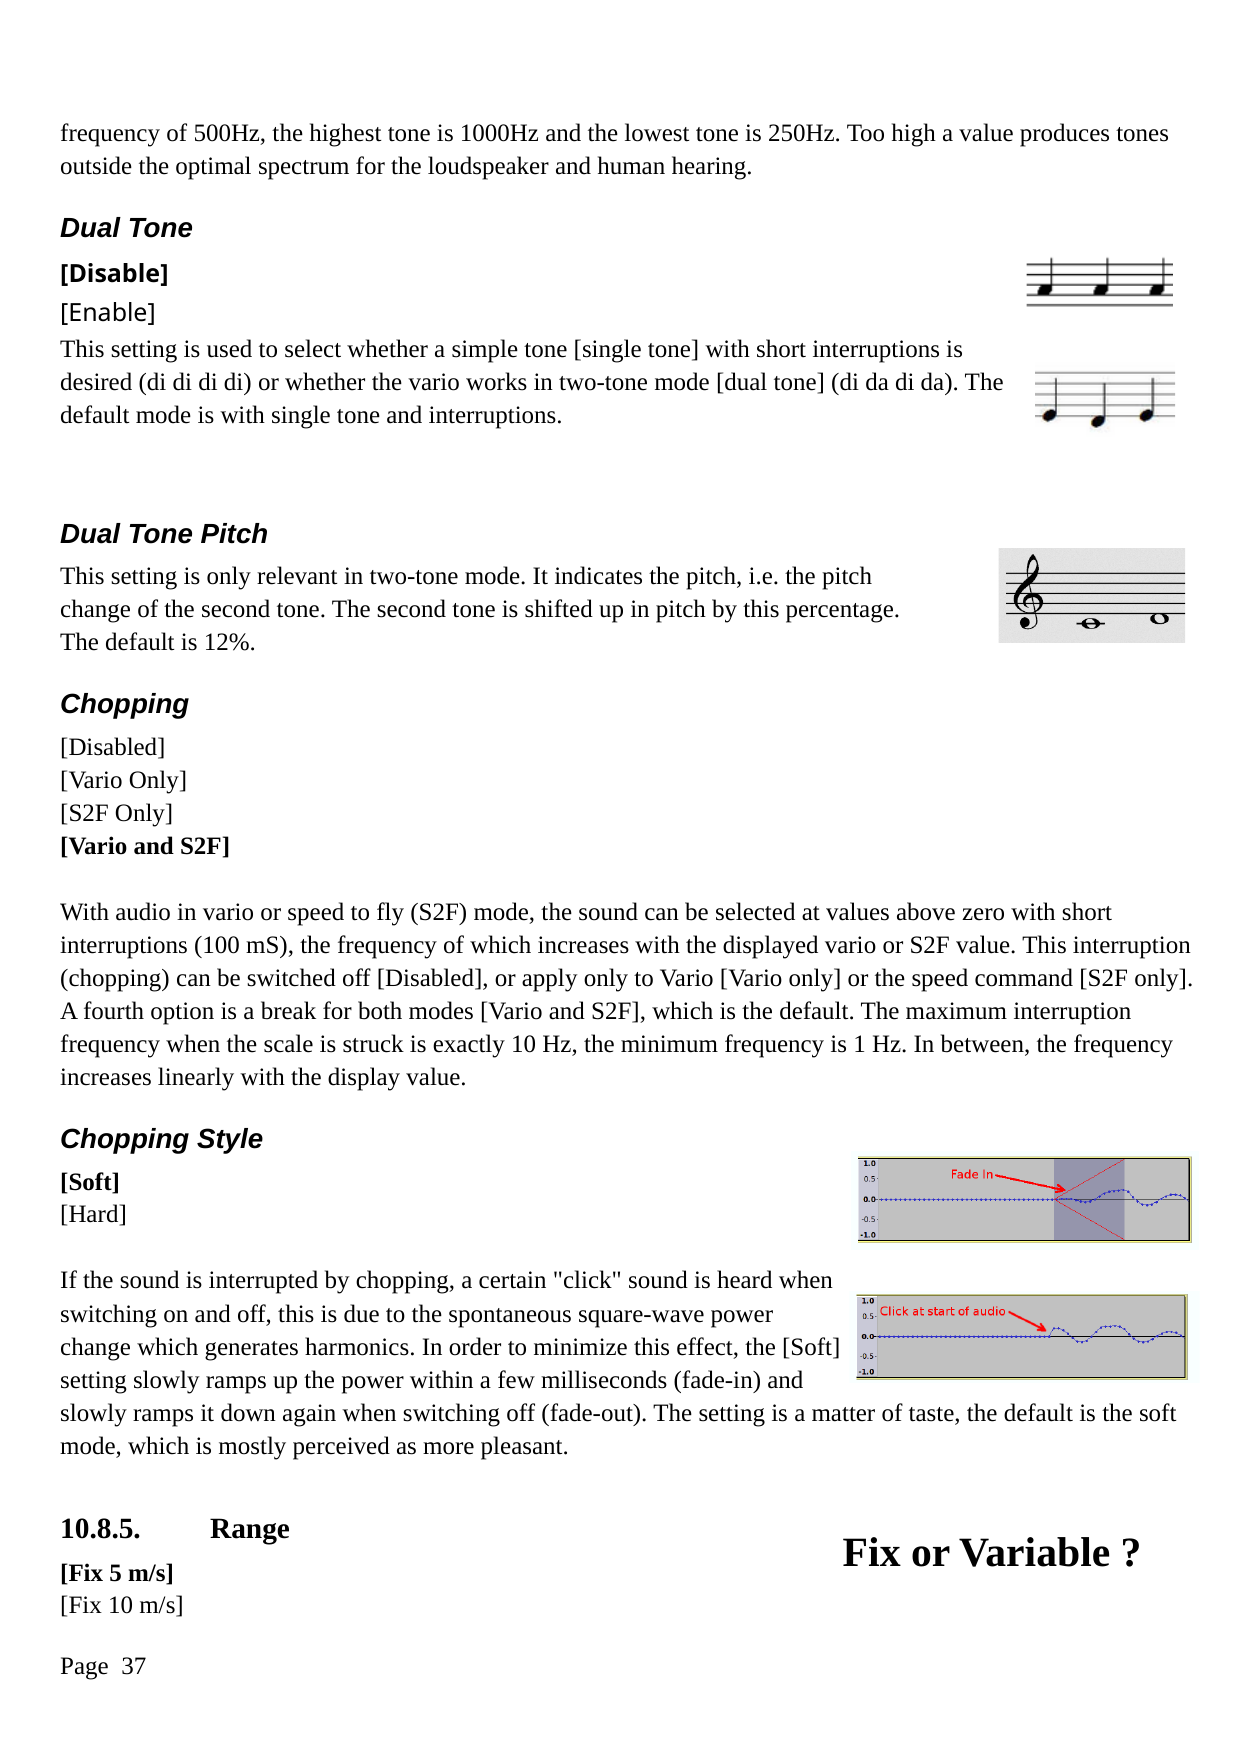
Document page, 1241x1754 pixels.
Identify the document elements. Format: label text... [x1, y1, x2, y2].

text This setting is only relevant in two-tone mode. It indicates the pitch, i.e. the pitch change of the second tone. The second tone is shifted up in pitch by this percentage. The default is 12%. [60, 561, 1207, 656]
text [Fix 10 m/s] [60, 1591, 1207, 1619]
text [1173, 256, 1207, 290]
text [Soft] [60, 1167, 851, 1195]
picture [1035, 349, 1176, 443]
text [Enable] [60, 295, 1207, 329]
subtitle Chopping Style [60, 1122, 1207, 1154]
text [Vario Only] [60, 765, 1207, 794]
text [Disabled] [60, 732, 1207, 761]
text If the sound is interrupted by chopping, a certain "click" sound is heard when switching on and off, this is due to the spontaneous square-wave power change which generates harmonics. In order to minimize this effect, the [Soft] setting slowly ramps up the power within a few milliseconds (fade-in) and slowly ramps it down again when switching off (fade-out). The setting is a matter of taste, the default is the soft mode, which is mostly perceived as more pleasant. [60, 1266, 1207, 1459]
text With audio in vario or speed to fly (S2F) mode, the sound can be selected at values above zero with short interruptions (100 mS), the frequency of which increases with the displayed vario or S2F value. This interruption (chopping) can be switched off [Disabled], or apply only to Vario [Vario only] or the speed command [S2F only]. A fourth option is a break for both modes [Vario and S2F], which is the default. The maximum interruption frequency when the scale is struck is exactly 10 Hz, the minimum frequency is 1 Hz. In between, the frequency increases linearly with the display value. [60, 897, 1207, 1091]
subtitle Range [60, 1511, 1207, 1545]
text [Disable] [60, 256, 1026, 290]
picture [1026, 235, 1173, 325]
subtitle Dual Tone [60, 211, 1207, 243]
text frequency of 500Hz, the highest tone is 1000Hz and the lowest tone is 250Hz. Too high a value produces tones outside the optimal spectrum for the loudspeaker and human hearing. [60, 118, 1207, 180]
text [Vario and S2F] [60, 831, 1207, 860]
subtitle Chopping [60, 687, 1207, 719]
text [S2F Only] [60, 798, 1207, 827]
text [Fix 5 m/s] [60, 1558, 1207, 1586]
text This setting is used to select whether a simple tone [single tone] with short interruptions is desired (di di di di) or whether the vario works in two-tone mode [dual tone] (di da di da). The default mode is with single tone and interruptions. [60, 334, 1207, 429]
picture [849, 1291, 1200, 1383]
subtitle Dual Tone Pitch [60, 517, 1207, 549]
picture [851, 1151, 1199, 1250]
picture [998, 548, 1185, 643]
text [1199, 1167, 1207, 1195]
text [Hard] [60, 1199, 851, 1228]
text [1199, 1199, 1207, 1228]
